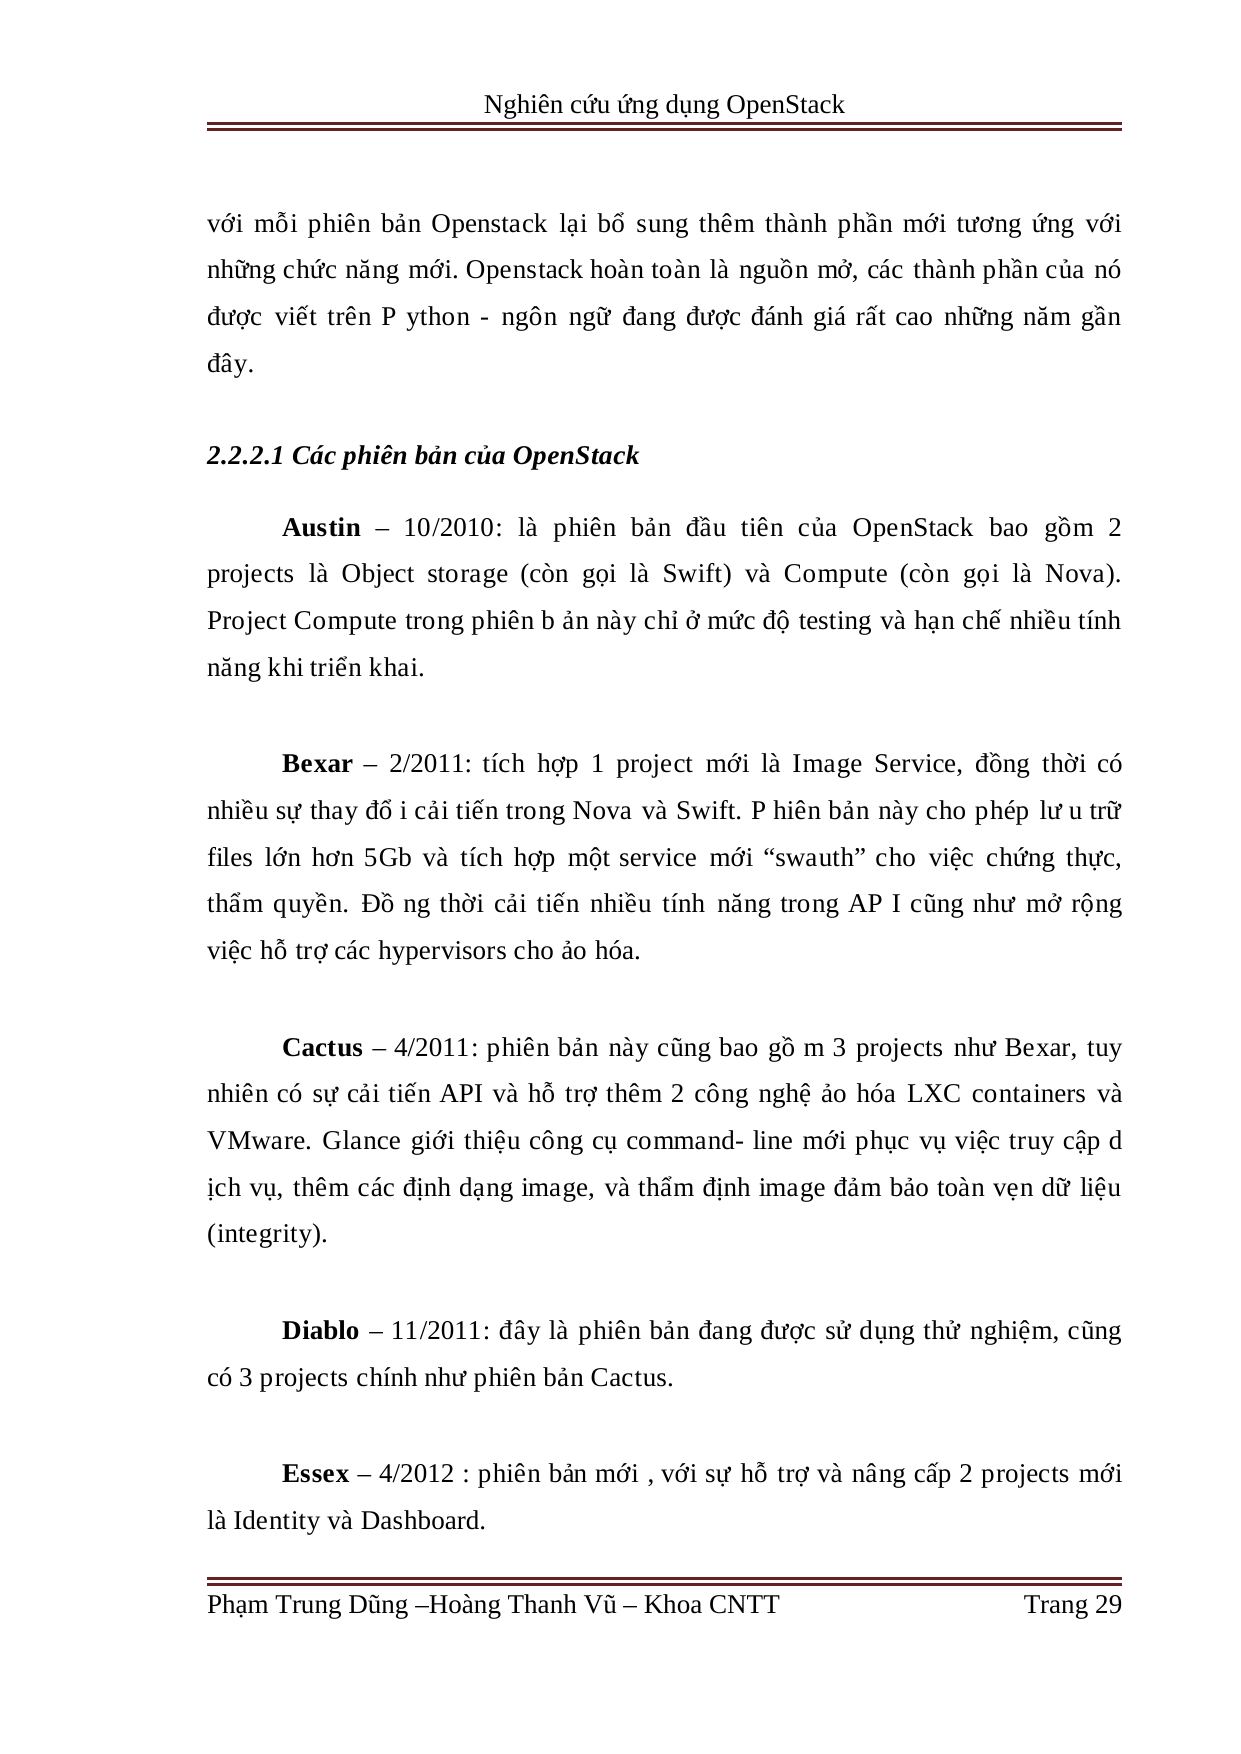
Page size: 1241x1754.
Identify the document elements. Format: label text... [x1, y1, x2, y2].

text Cactus – 4/2011: phiên bản này cũng bao gồ m 3 projects như Bexar, tuy nhiên có sự cải tiến API và hỗ trợ thêm 2 công nghệ ảo hóa LXC containers và VMware. Glance giới thiệu công cụ command- line mới phục vụ việc truy cập d ịch vụ, thêm các định dạng image, và thẩm định image đảm bảo toàn vẹn dữ liệu (integrity). [207, 1031, 1122, 1249]
text với mỗi phiên bản Openstack lại bổ sung thêm thành phần mới tương ứng với những chức năng mới. Openstack hoàn toàn là nguồn mở, các thành phần của nó được viết trên P ython - ngôn ngữ đang được đánh giá rất cao những năm gần đây. [207, 207, 1122, 378]
subtitle 2.2.2.1 Các phiên bản của OpenStack [207, 439, 1122, 470]
text Essex – 4/2012 : phiên bả n mới , với sự hỗ trợ và nâng cấp 2 projects mới là Identity và Dashboard. [207, 1458, 1122, 1535]
text Bexar – 2/2011: tích hợp 1 project mới là Image Service, đồng thời có nhiều sự thay đổ i cải tiến trong Nova và Swift. P hiên bản này cho phép lư u trữ files lớn hơn 5Gb và tích hợp một service mới “swauth” cho việc chứng thực, thẩm quyền. Đồ ng thời cải tiến nhiều tính năng trong AP I cũng như mở rộng việc hỗ trợ các hypervisors cho ảo hóa. [207, 748, 1122, 965]
text Diablo – 11/2011: đây là phiên bản đang được sử dụng thử nghiệm, cũng có 3 projects chính như phiên bản Cactus. [207, 1314, 1122, 1392]
text Austin – 10/2010: là phiên bản đầu tiên của OpenStack bao gồm 2 projects là Object storage (còn gọi là Swift) và Compute (còn gọi là Nova). Project Compute trong phiên b ản này chỉ ở mức độ testing và hạn chế nhiều tính năng khi triển khai. [207, 511, 1122, 682]
